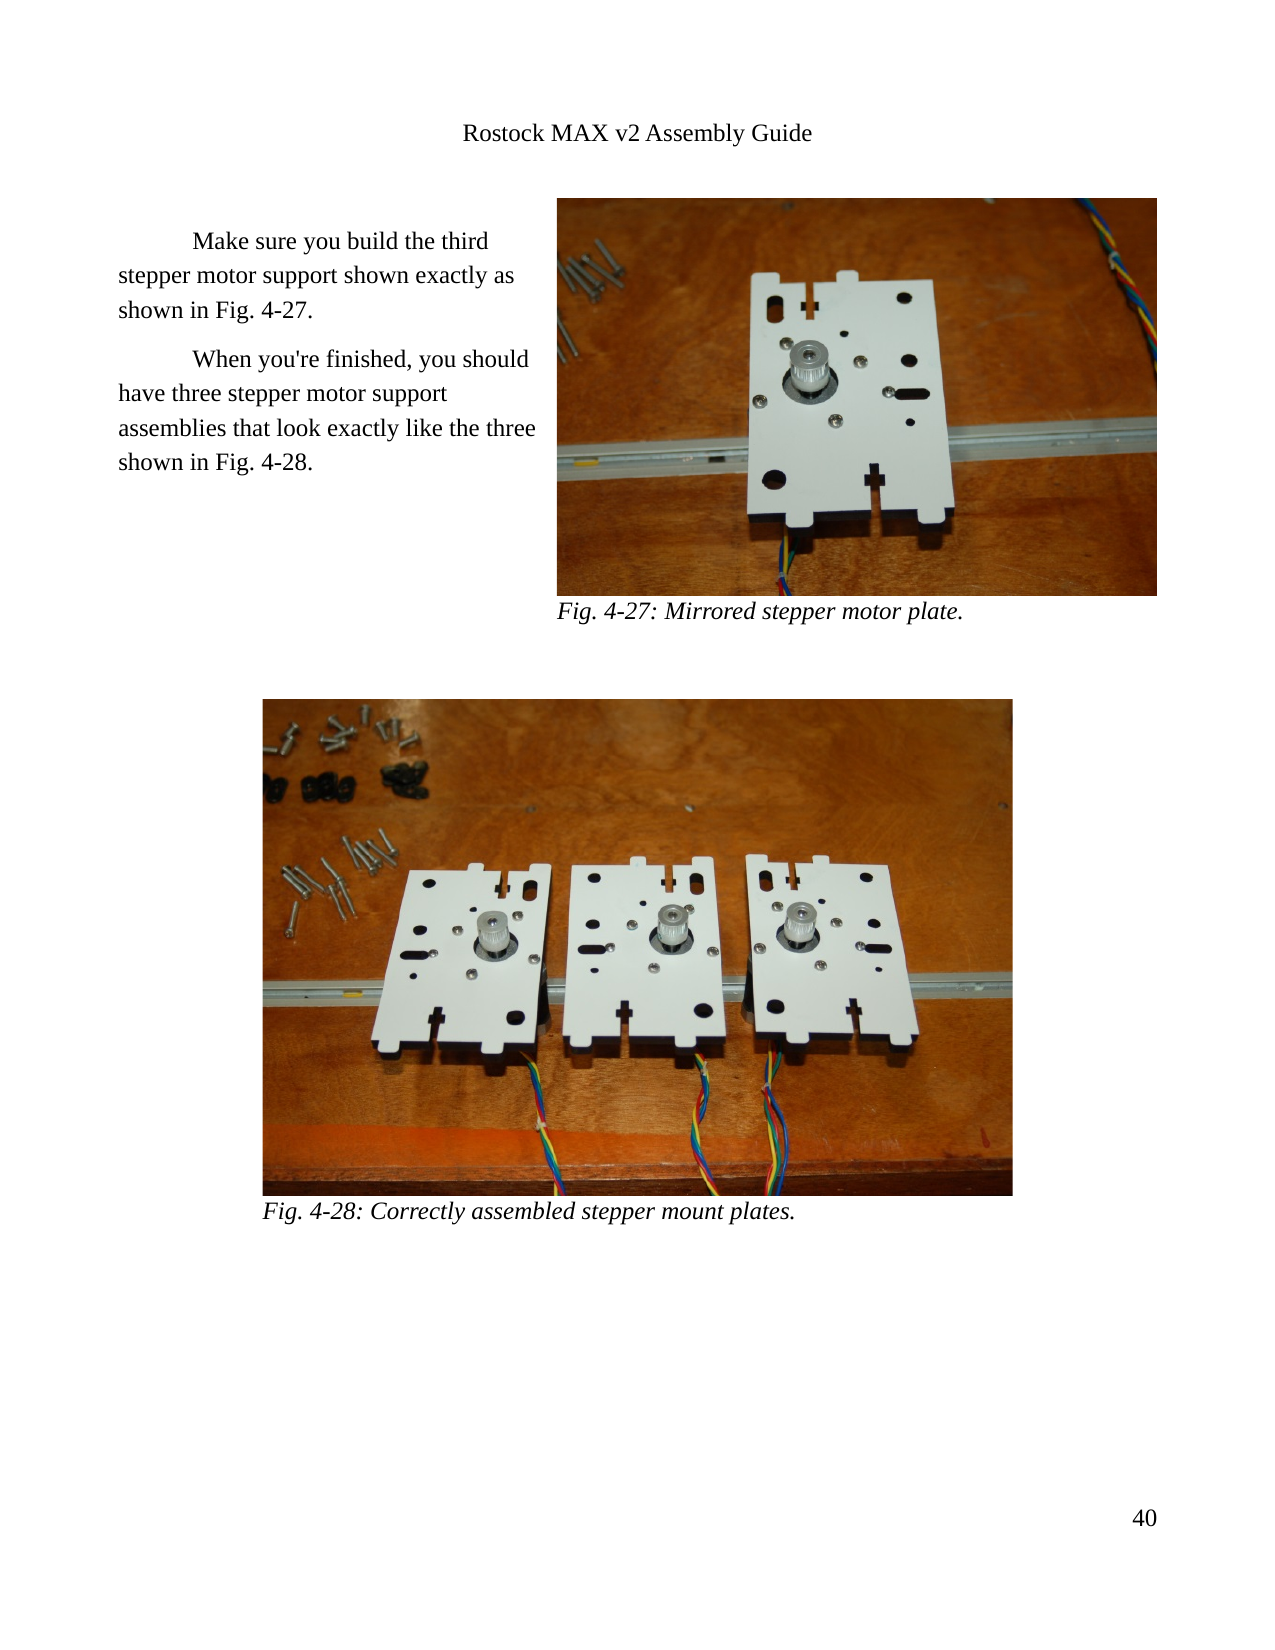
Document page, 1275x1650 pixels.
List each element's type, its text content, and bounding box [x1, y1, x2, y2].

text Fig. 4-27: Mirrored stepper motor plate. [557, 596, 1157, 624]
text Make sure you build the third stepper motor support shown exactly as shown in Fig. 4-27. [118, 226, 556, 324]
text When you're finished, you should have three stepper motor support assemblies that look exactly like the three shown in Fig. 4-28. [118, 344, 556, 476]
text Fig. 4-28: Correctly assembled stepper mount plates. [262, 1196, 1012, 1225]
picture [262, 699, 1013, 1196]
picture [556, 198, 1157, 596]
